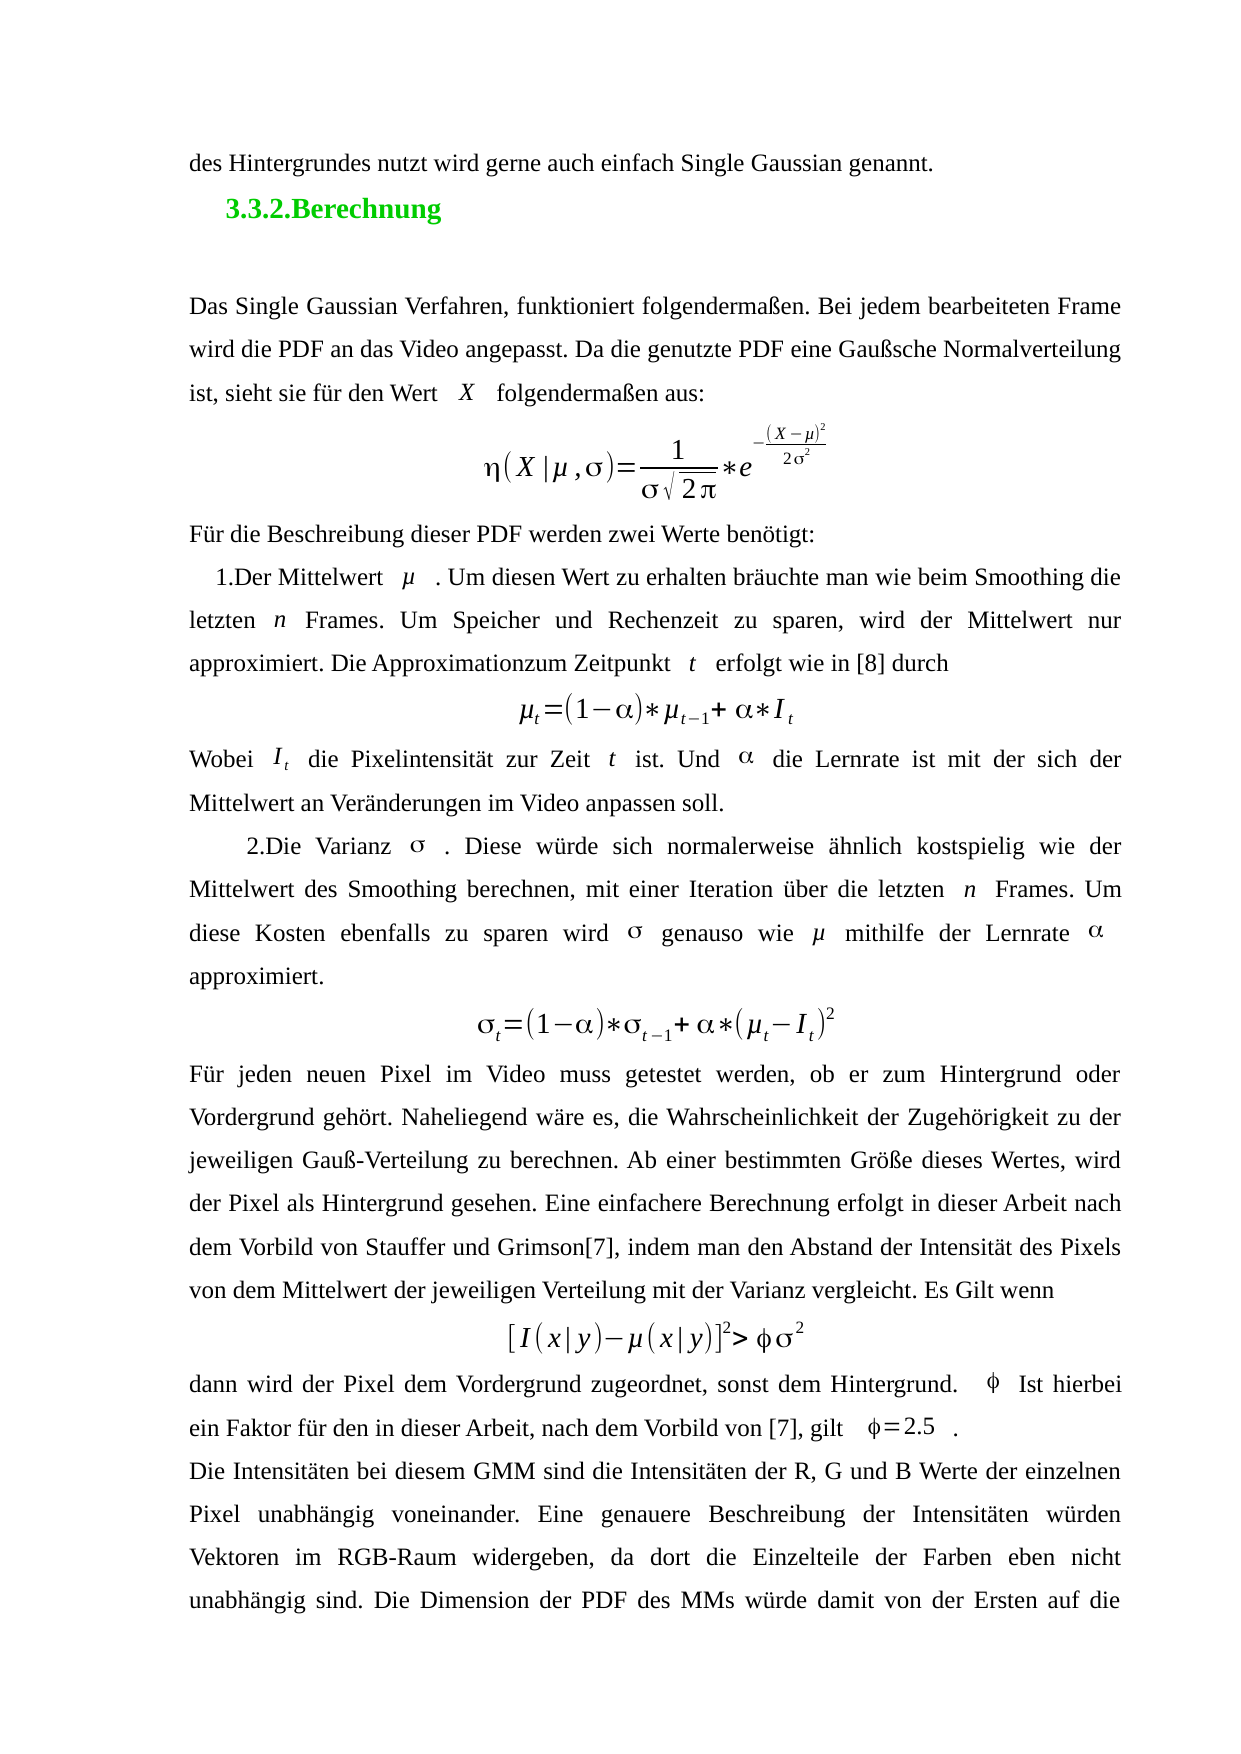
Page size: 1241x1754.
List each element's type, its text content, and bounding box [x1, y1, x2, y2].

text 3.3.2.Berechnung [189, 191, 1122, 224]
text Für die Beschreibung dieser PDF werden zwei Werte benötigt: [189, 519, 1122, 548]
text Die Intensitäten bei diesem GMM sind die Intensitäten der R, G und B Werte der einzelnen Pixel unabhängig voneinander. Eine genauere Beschreibung der Intensitäten würden Vektoren im RGB-Raum widergeben, da dort die Einzelteile der Farben eben nicht unabhängig sind. Die Dimension der PDF des MMs würde damit von der Ersten auf die [189, 1456, 1122, 1614]
text Für jeden neuen Pixel im Video muss getestet werden, ob er zum Hintergrund oder Vordergrund gehört. Naheliegend wäre es, die Wahrscheinlichkeit der Zugehörigkeit zu der jeweiligen Gauß-Verteilung zu berechnen. Ab einer bestimmten Größe dieses Wertes, wird der Pixel als Hintergrund gesehen. Eine einfachere Berechnung erfolgt in dieser Arbeit nach dem Vorbild von Stauffer und Grimson[7], indem man den Abstand der Intensität des Pixels von dem Mittelwert der jeweiligen Verteilung mit der Varianz vergleicht. Es Gilt wenn [189, 1059, 1122, 1303]
text 2.Die Varianz. Diese würde sich normalerweise ähnlich kostspielig wie der Mittelwert des Smoothing berechnen, mit einer Iteration über die letztenFrames. Um diese Kosten ebenfalls zu sparen wirdgenauso wiemithilfe der Lernrateapproximiert. [189, 831, 1122, 989]
text 1.Der Mittelwert. Um diesen Wert zu erhalten bräuchte man wie beim Smoothing die letztenFrames. Um Speicher und Rechenzeit zu sparen, wird der Mittelwert nur approximiert. Die Approximationzum Zeitpunkterfolgt wie in [8] durch [189, 562, 1122, 677]
text des Hintergrundes nutzt wird gerne auch einfach Single Gaussian genannt. [189, 148, 1122, 176]
text Das Single Gaussian Verfahren, funktioniert folgendermaßen. Bei jedem bearbeiteten Frame wird die PDF an das Video angepasst. Da die genutzte PDF eine Gaußsche Normalverteilung ist, sieht sie für den Wertfolgendermaßen aus: [189, 291, 1122, 406]
text dann wird der Pixel dem Vordergrund zugeordnet, sonst dem Hintergrund. Ist hierbei ein Faktor für den in dieser Arbeit, nach dem Vorbild von [7], gilt . [189, 1369, 1122, 1441]
text Wobeidie Pixelintensität zur Zeitist. Unddie Lernrate ist mit der sich der Mittelwert an Veränderungen im Video anpassen soll. [189, 743, 1122, 817]
